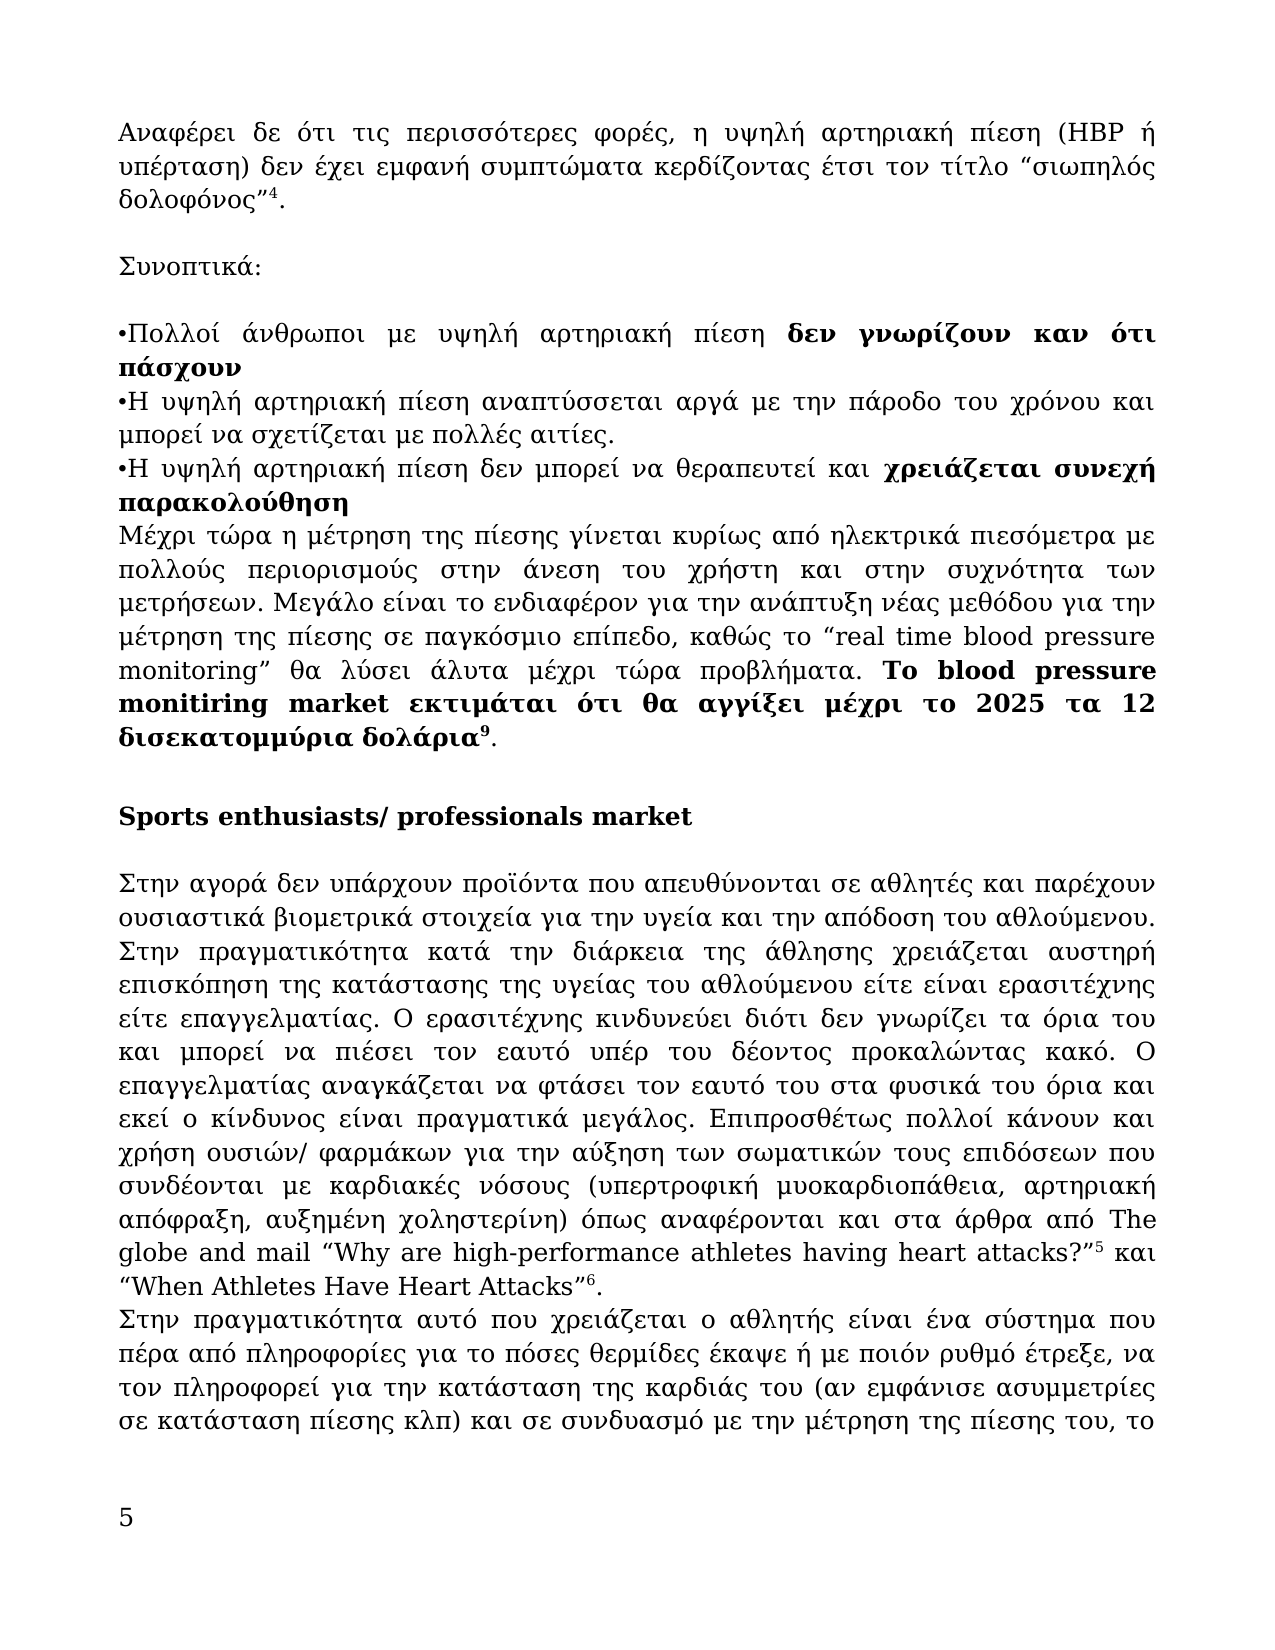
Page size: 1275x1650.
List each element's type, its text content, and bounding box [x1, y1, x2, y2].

list Η υψηλή αρτηριακή πίεση αναπτύσσεται αργά με την πάροδο του χρόνου και μπορεί να σχετίζεται με πολλές αιτίες. [118, 387, 1157, 449]
text Στην αγορά δεν υπάρχουν προϊόντα που απευθύνονται σε αθλητές και παρέχουν ουσιαστικά βιομετρικά στοιχεία για την υγεία και την απόδοση του αθλούμενου. Στην πραγματικότητα κατά την διάρκεια της άθλησης χρειάζεται αυστηρή επισκόπηση της κατάστασης της υγείας του αθλούμενου είτε είναι ερασιτέχνης είτε επαγγελματίας. Ο ερασιτέχνης κινδυνεύει διότι δεν γνωρίζει τα όρια του και μπορεί να πιέσει τον εαυτό υπέρ του δέοντος προκαλώντας κακό. Ο επαγγελματίας αναγκάζεται να φτάσει τον εαυτό του στα φυσικά του όρια και εκεί ο κίνδυνος είναι πραγματικά μεγάλος. Επιπροσθέτως πολλοί κάνουν και χρήση ουσιών/ φαρμάκων για την αύξηση των σωματικών τους επιδόσεων που συνδέονται με καρδιακές νόσους (υπερτροφική μυοκαρδιοπάθεια, αρτηριακή απόφραξη, αυξημένη χοληστερίνη) όπως αναφέρονται και στα άρθρα από The globe and mail “Why are high-performance athletes having heart attacks?”5 και “When Athletes Have Heart Attacks”6. [118, 869, 1157, 1301]
list Η υψηλή αρτηριακή πίεση δεν μπορεί να θεραπευτεί και χρειάζεται συνεχή παρακολούθηση [118, 454, 1157, 517]
list Πολλοί άνθρωποι με υψηλή αρτηριακή πίεση δεν γνωρίζουν καν ότι πάσχουν [118, 319, 1157, 382]
text Στην πραγματικότητα αυτό που χρειάζεται ο αθλητής είναι ένα σύστημα που πέρα από πληροφορίες για το πόσες θερμίδες έκαψε ή με ποιόν ρυθμό έτρεξε, να τον πληροφορεί για την κατάσταση της καρδιάς του (αν εμφάνισε ασυμμετρίες σε κατάσταση πίεσης κλπ) και σε συνδυασμό με την μέτρηση της πίεσης του, το [118, 1306, 1157, 1435]
text Sports enthusiasts/ professionals market [118, 802, 1157, 832]
text Αναφέρει δε ότι τις περισσότερες φορές, η υψηλή αρτηριακή πίεση (HBP ή υπέρταση) δεν έχει εμφανή συμπτώματα κερδίζοντας έτσι τον τίτλο “σιωπηλός δολοφόνος”4. [118, 118, 1157, 214]
text Μέχρι τώρα η μέτρηση της πίεσης γίνεται κυρίως από ηλεκτρικά πιεσόμετρα με πολλούς περιορισμούς στην άνεση του χρήστη και στην συχνότητα των μετρήσεων. Μεγάλο είναι το ενδιαφέρον για την ανάπτυξη νέας μεθόδου για την μέτρηση της πίεσης σε παγκόσμιο επίπεδο, καθώς το “real time blood pressure monitoring” θα λύσει άλυτα μέχρι τώρα προβλήματα. Το blood pressure monitiring market εκτιμάται ότι θα αγγίξει μέχρι το 2025 τα 12 δισεκατομμύρια δολάρια9. [118, 521, 1157, 752]
text Συνοπτικά: [118, 252, 1157, 281]
